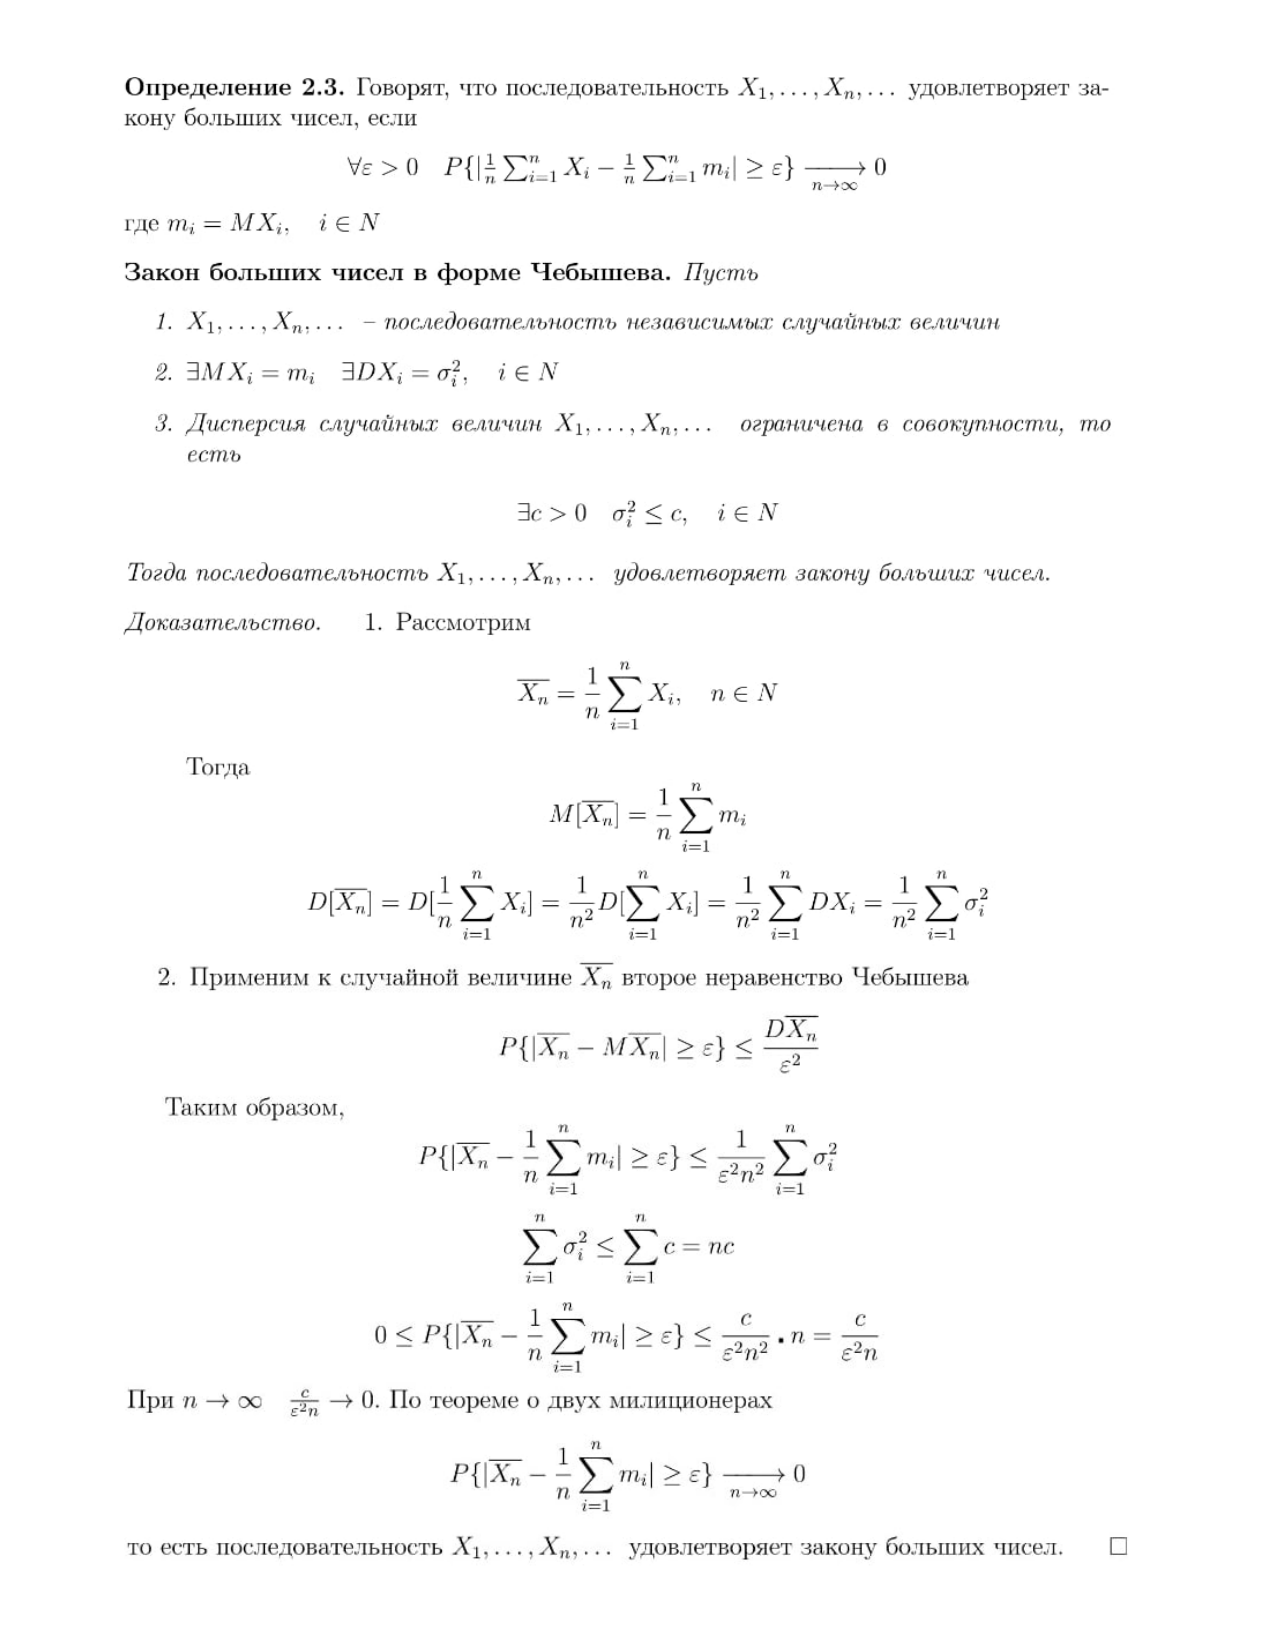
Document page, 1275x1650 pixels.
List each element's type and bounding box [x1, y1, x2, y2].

picture [115, 77, 1157, 1569]
